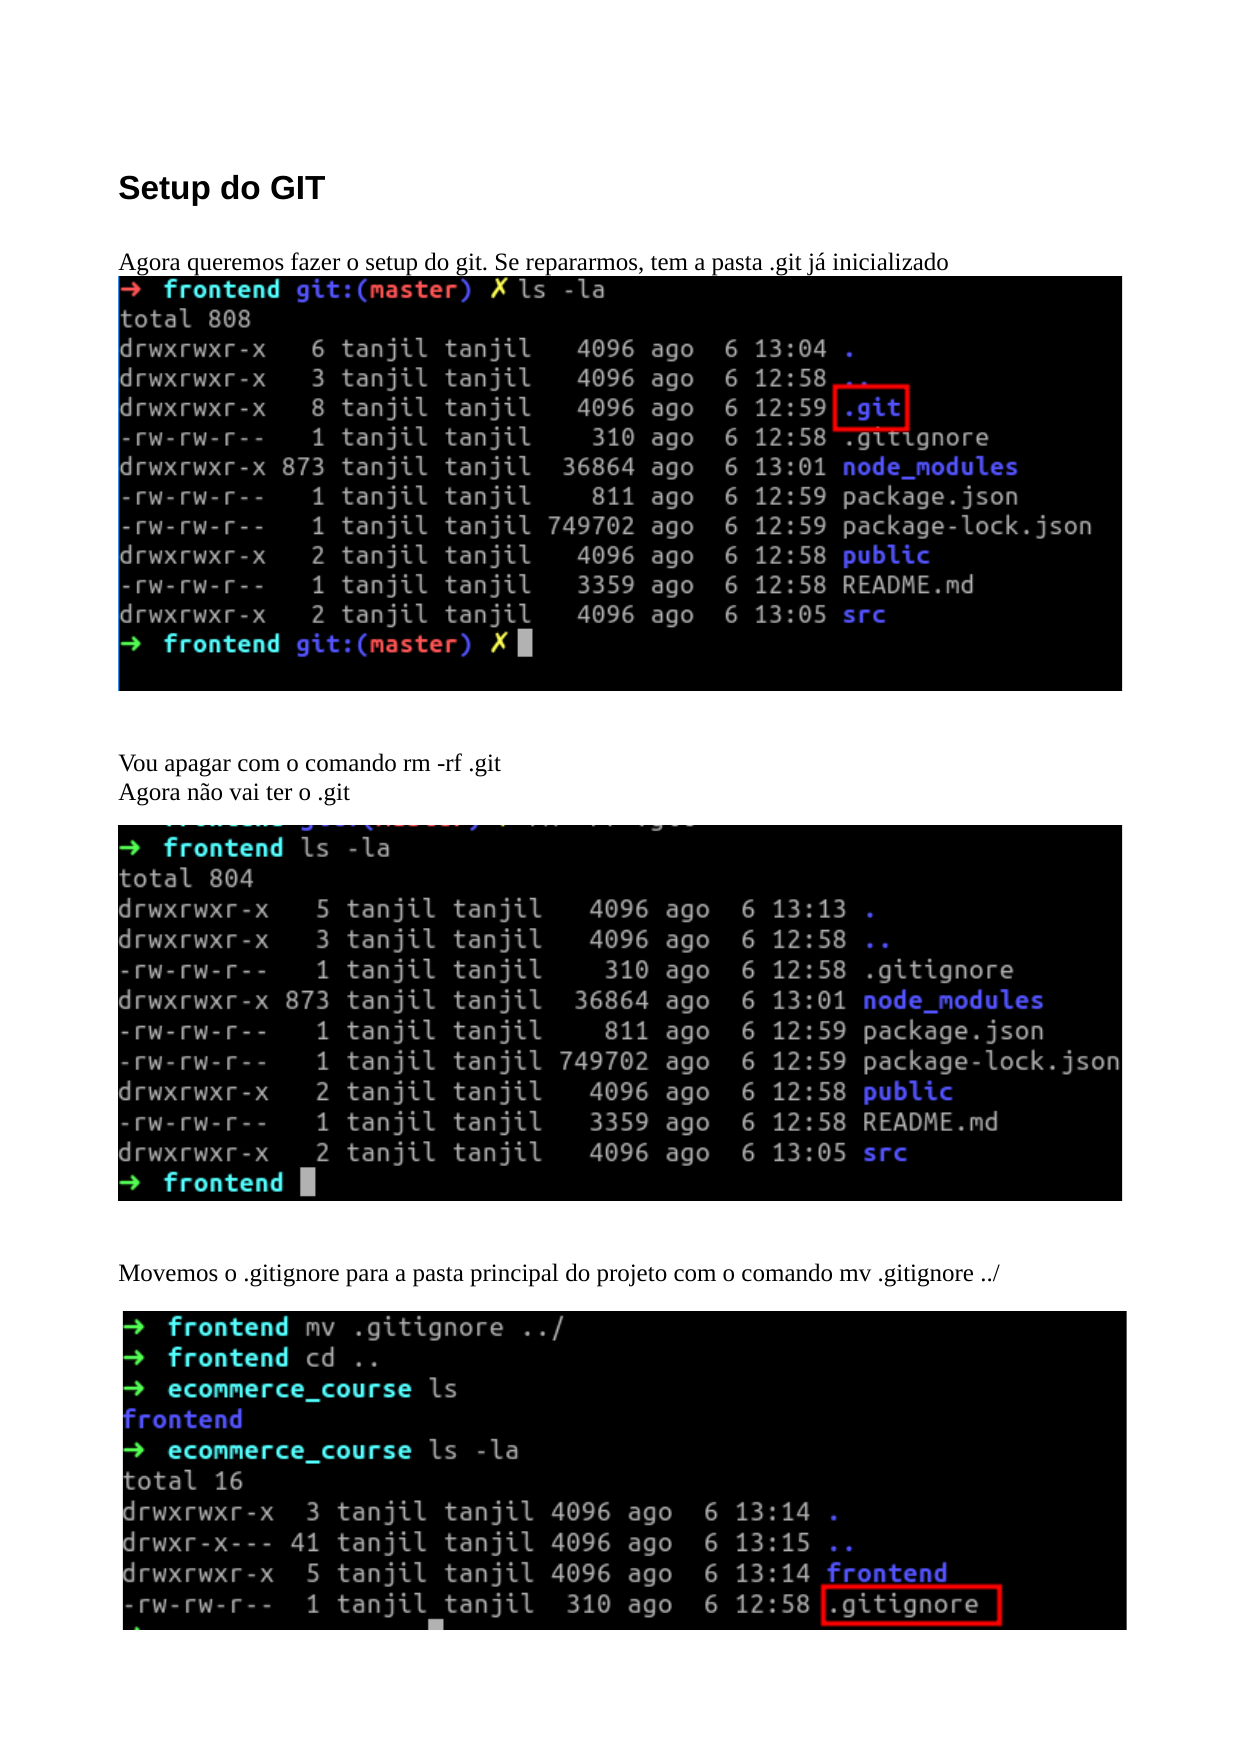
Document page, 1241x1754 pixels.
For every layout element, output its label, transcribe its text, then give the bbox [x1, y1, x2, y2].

text Agora não vai ter o .git [118, 777, 1122, 805]
text Agora queremos fazer o setup do git. Se repararmos, tem a pasta .git já inicializado [118, 247, 1122, 276]
text Movemos o .gitignore para a pasta principal do projeto com o comando mv .gitignore ../ [118, 1258, 1122, 1287]
picture [118, 276, 1123, 691]
picture [118, 825, 1123, 1201]
text Vou apagar com o comando rm -rf .git [118, 748, 1122, 777]
subtitle Setup do GIT [118, 168, 1122, 206]
picture [122, 1311, 1127, 1630]
